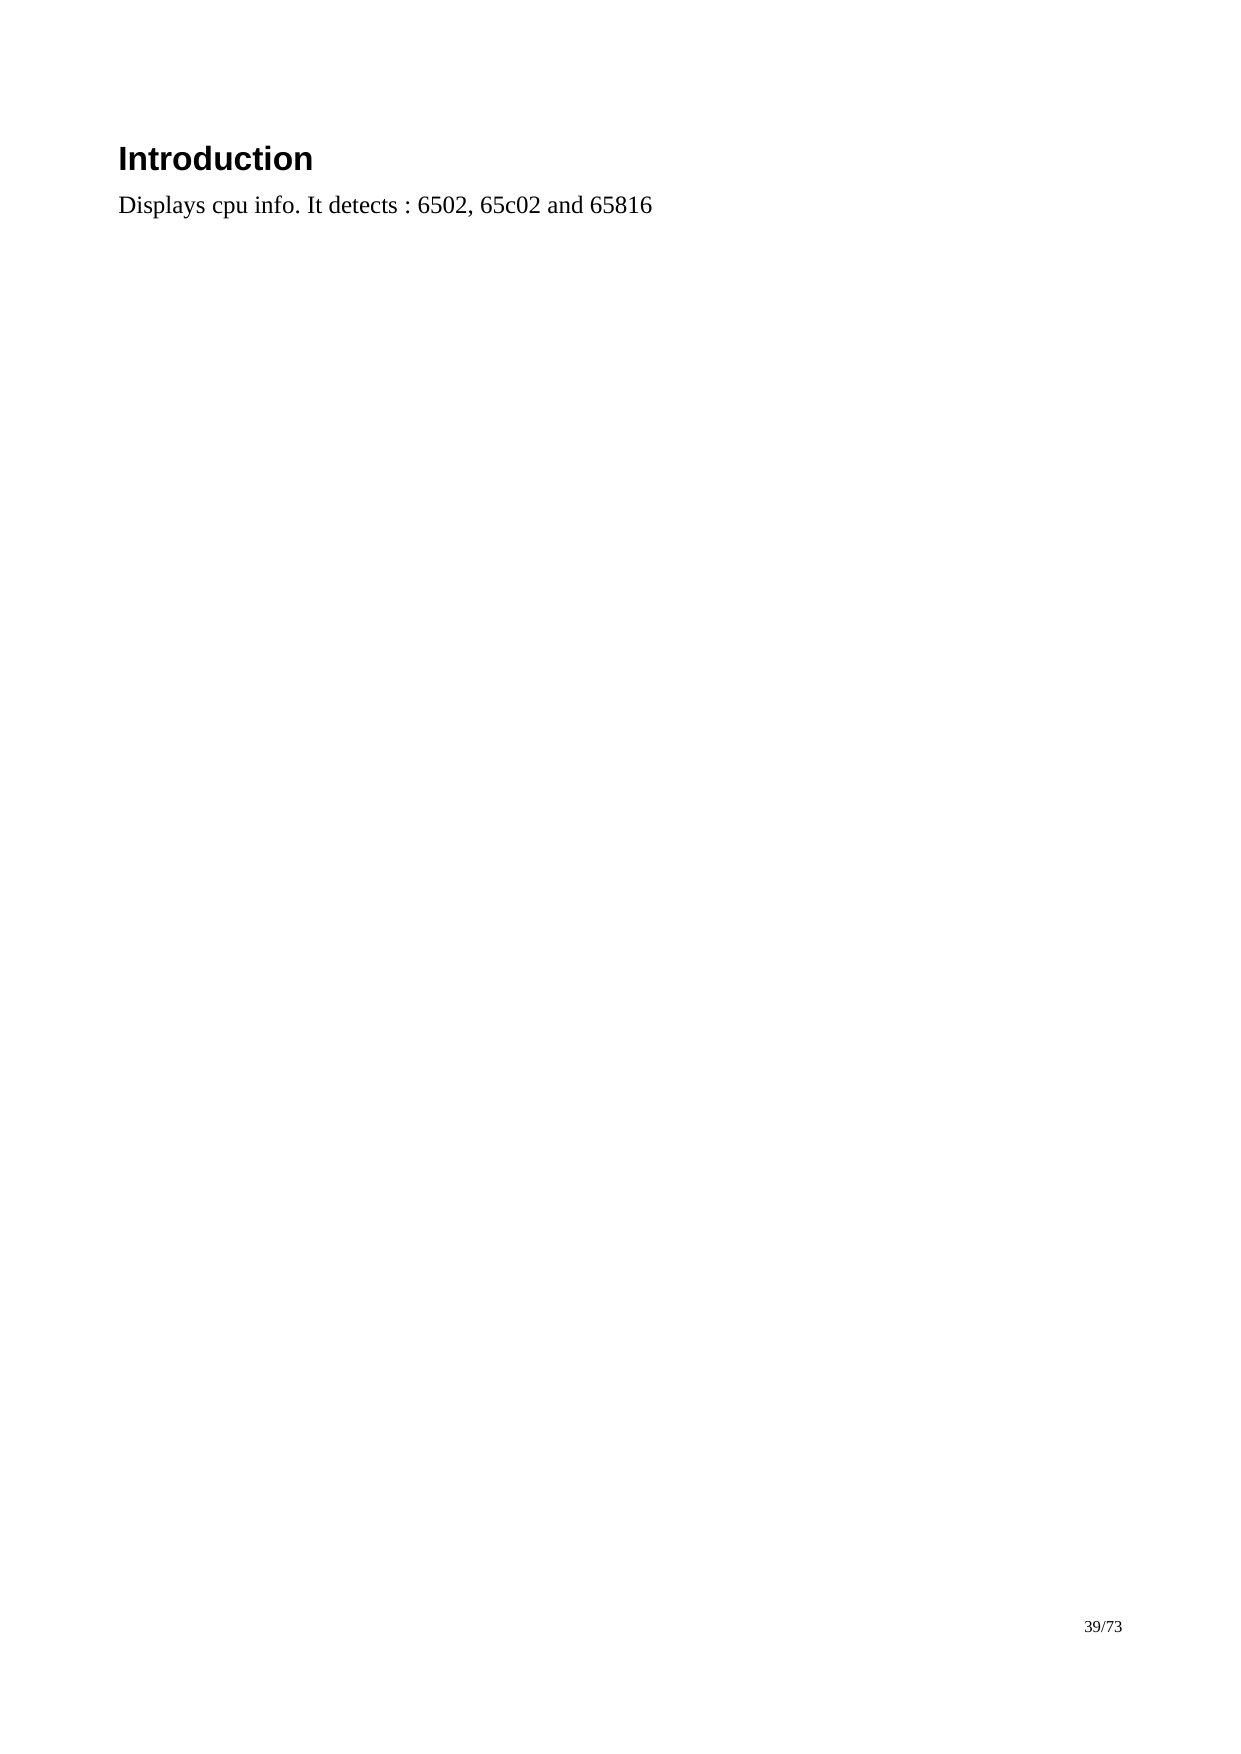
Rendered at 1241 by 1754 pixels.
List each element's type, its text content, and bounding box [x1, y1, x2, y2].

subtitle Introduction [118, 139, 1122, 178]
text Displays cpu info. It detects : 6502, 65c02 and 65816 [118, 190, 1122, 219]
